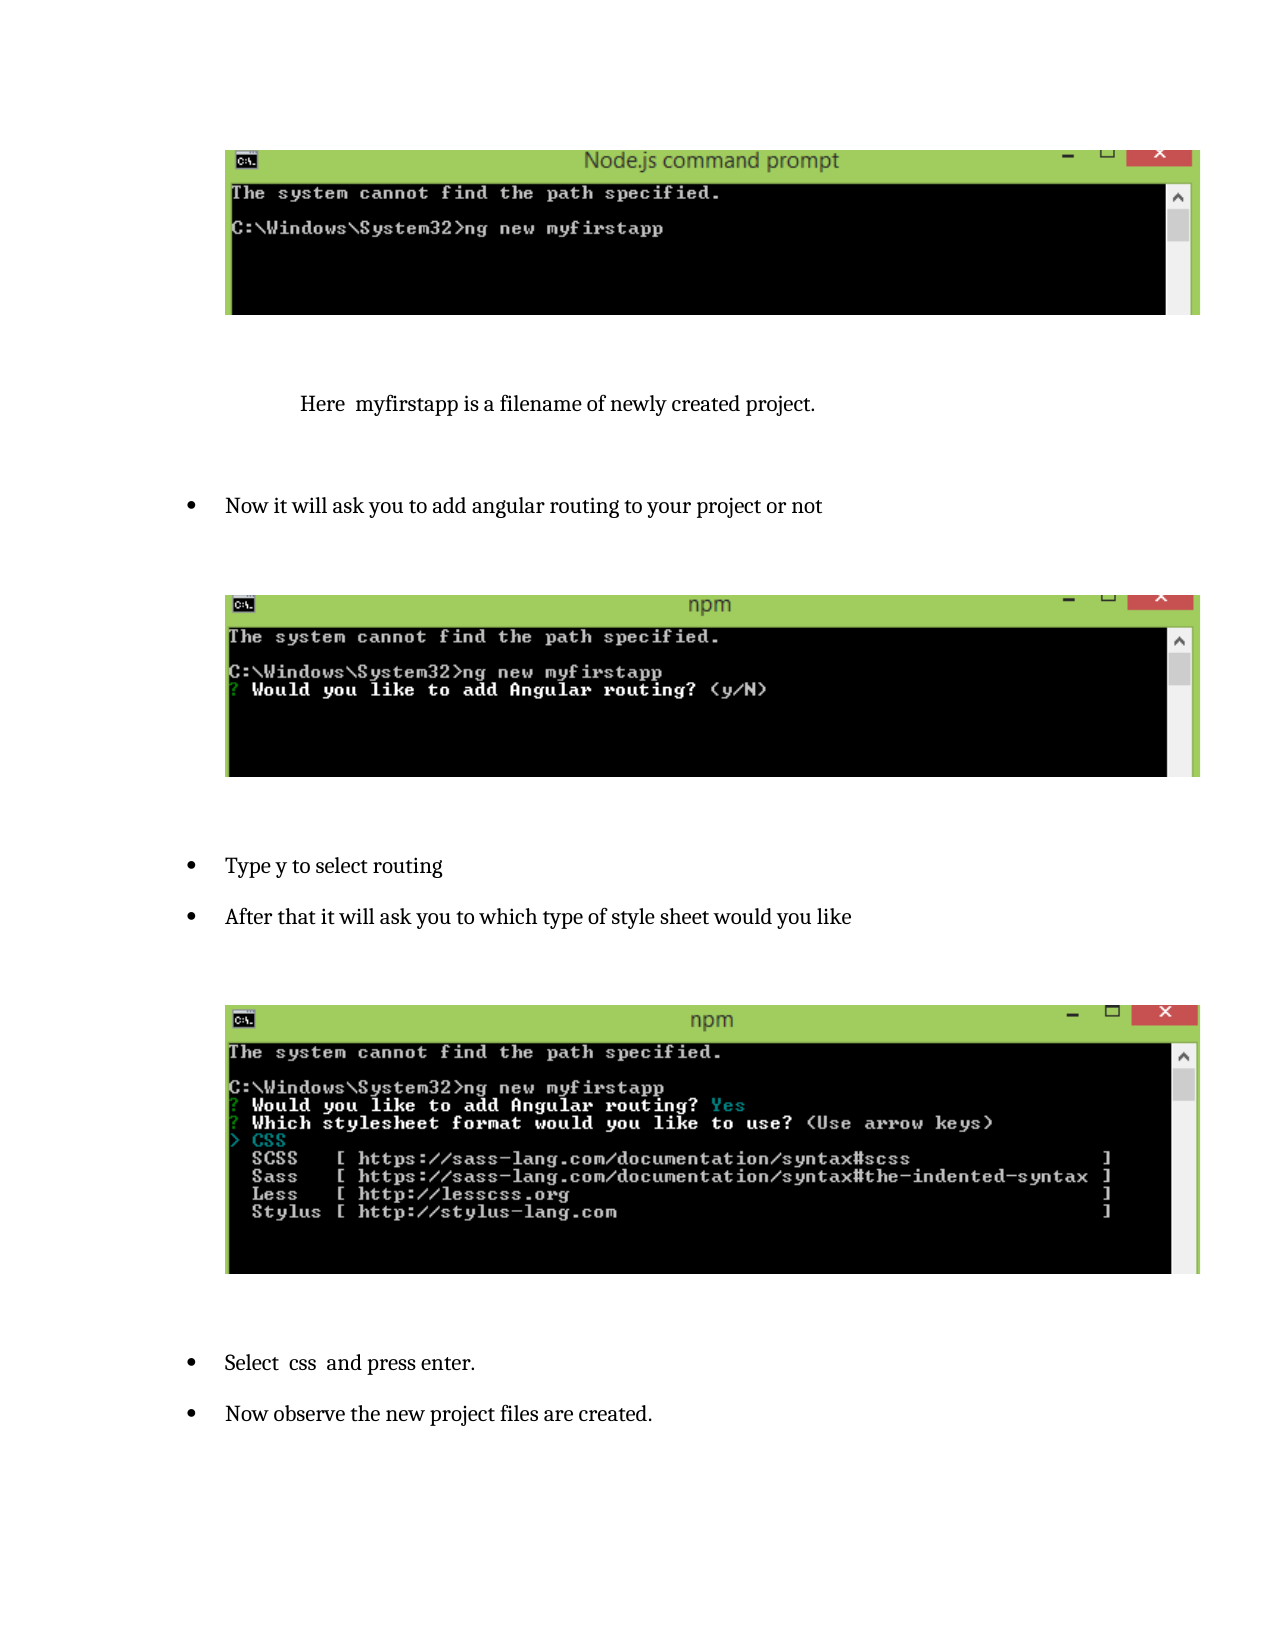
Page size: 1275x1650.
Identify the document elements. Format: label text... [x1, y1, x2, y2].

list After that it will ask you to which type of style sheet would you like [187, 903, 1125, 930]
list Now it will ask you to add angular routing to your project or not [187, 493, 1125, 519]
picture [225, 595, 1200, 777]
list Type y to select routing [187, 852, 1125, 879]
subtitle Here myfirstapp is a filename of newly created project. [225, 391, 1125, 417]
picture [225, 150, 1200, 315]
list Select css and press enter. [187, 1349, 1125, 1376]
list Now observe the new project files are created. [187, 1400, 1125, 1427]
picture [225, 1005, 1200, 1274]
